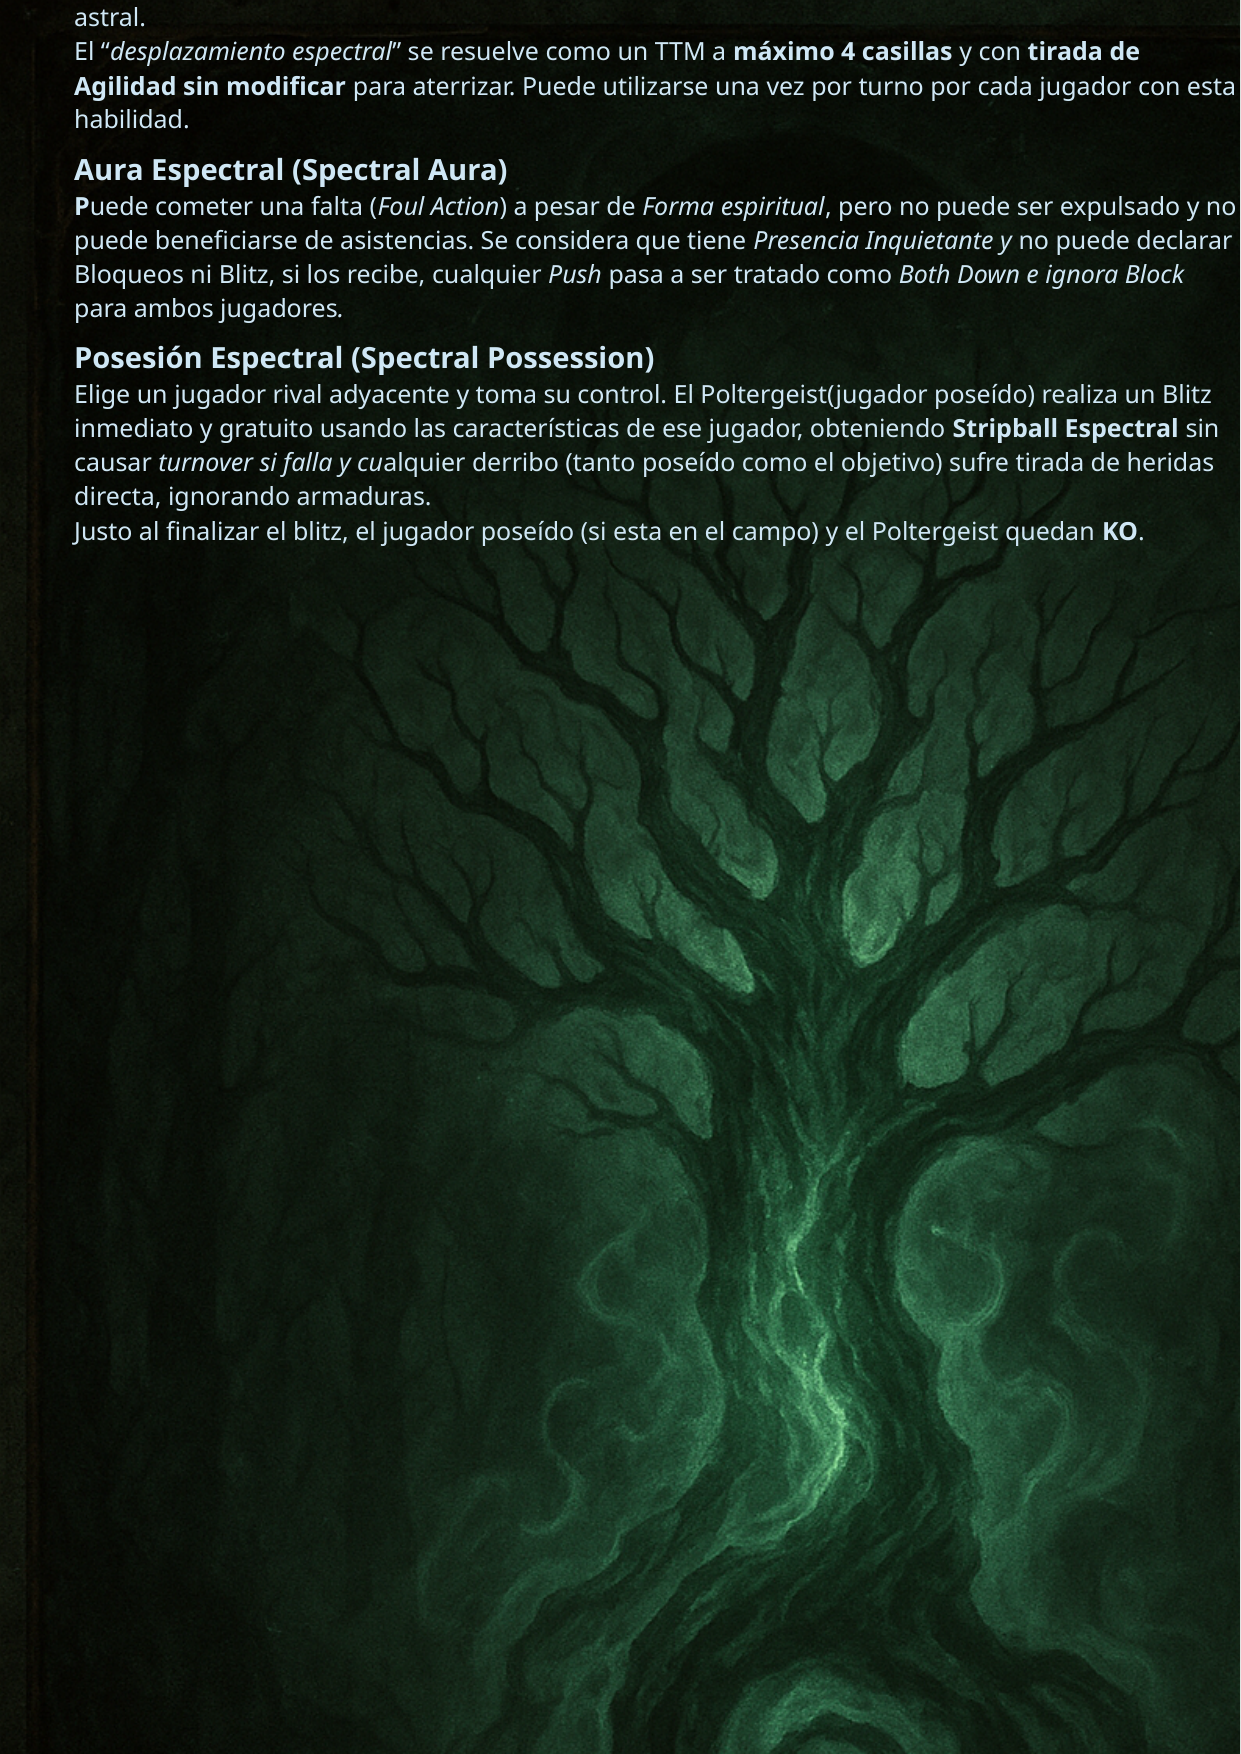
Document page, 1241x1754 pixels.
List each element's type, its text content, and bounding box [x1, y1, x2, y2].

picture [0, 0, 1241, 1754]
text Aura Espectral (Spectral Aura) Puede cometer una falta (Foul Action) a pesar de Forma espiritual, pero no puede ser expulsado y no puede beneficiarse de asistencias. Se considera que tiene Presencia Inquietante y no puede declarar Bloqueos ni Blitz, si los recibe, cualquier Push pasa a ser tratado como Both Down e ignora Block para ambos jugadores. [74, 149, 1240, 325]
text astral. El “desplazamiento espectral” se resuelve como un TTM a máximo 4 casillas y con tirada de Agilidad sin modificar para aterrizar. Puede utilizarse una vez por turno por cada jugador con esta habilidad. [74, 0, 1240, 136]
text Posesión Espectral (Spectral Possession) Elige un jugador rival adyacente y toma su control. El Poltergeist(jugador poseído) realiza un Blitz inmediato y gratuito usando las características de ese jugador, obteniendo Stripball Espectral sin causar turnover si falla y cualquier derribo (tanto poseído como el objetivo) sufre tirada de heridas directa, ignorando armaduras. Justo al finalizar el blitz, el jugador poseído (si esta en el campo) y el Poltergeist quedan KO. [74, 337, 1240, 547]
